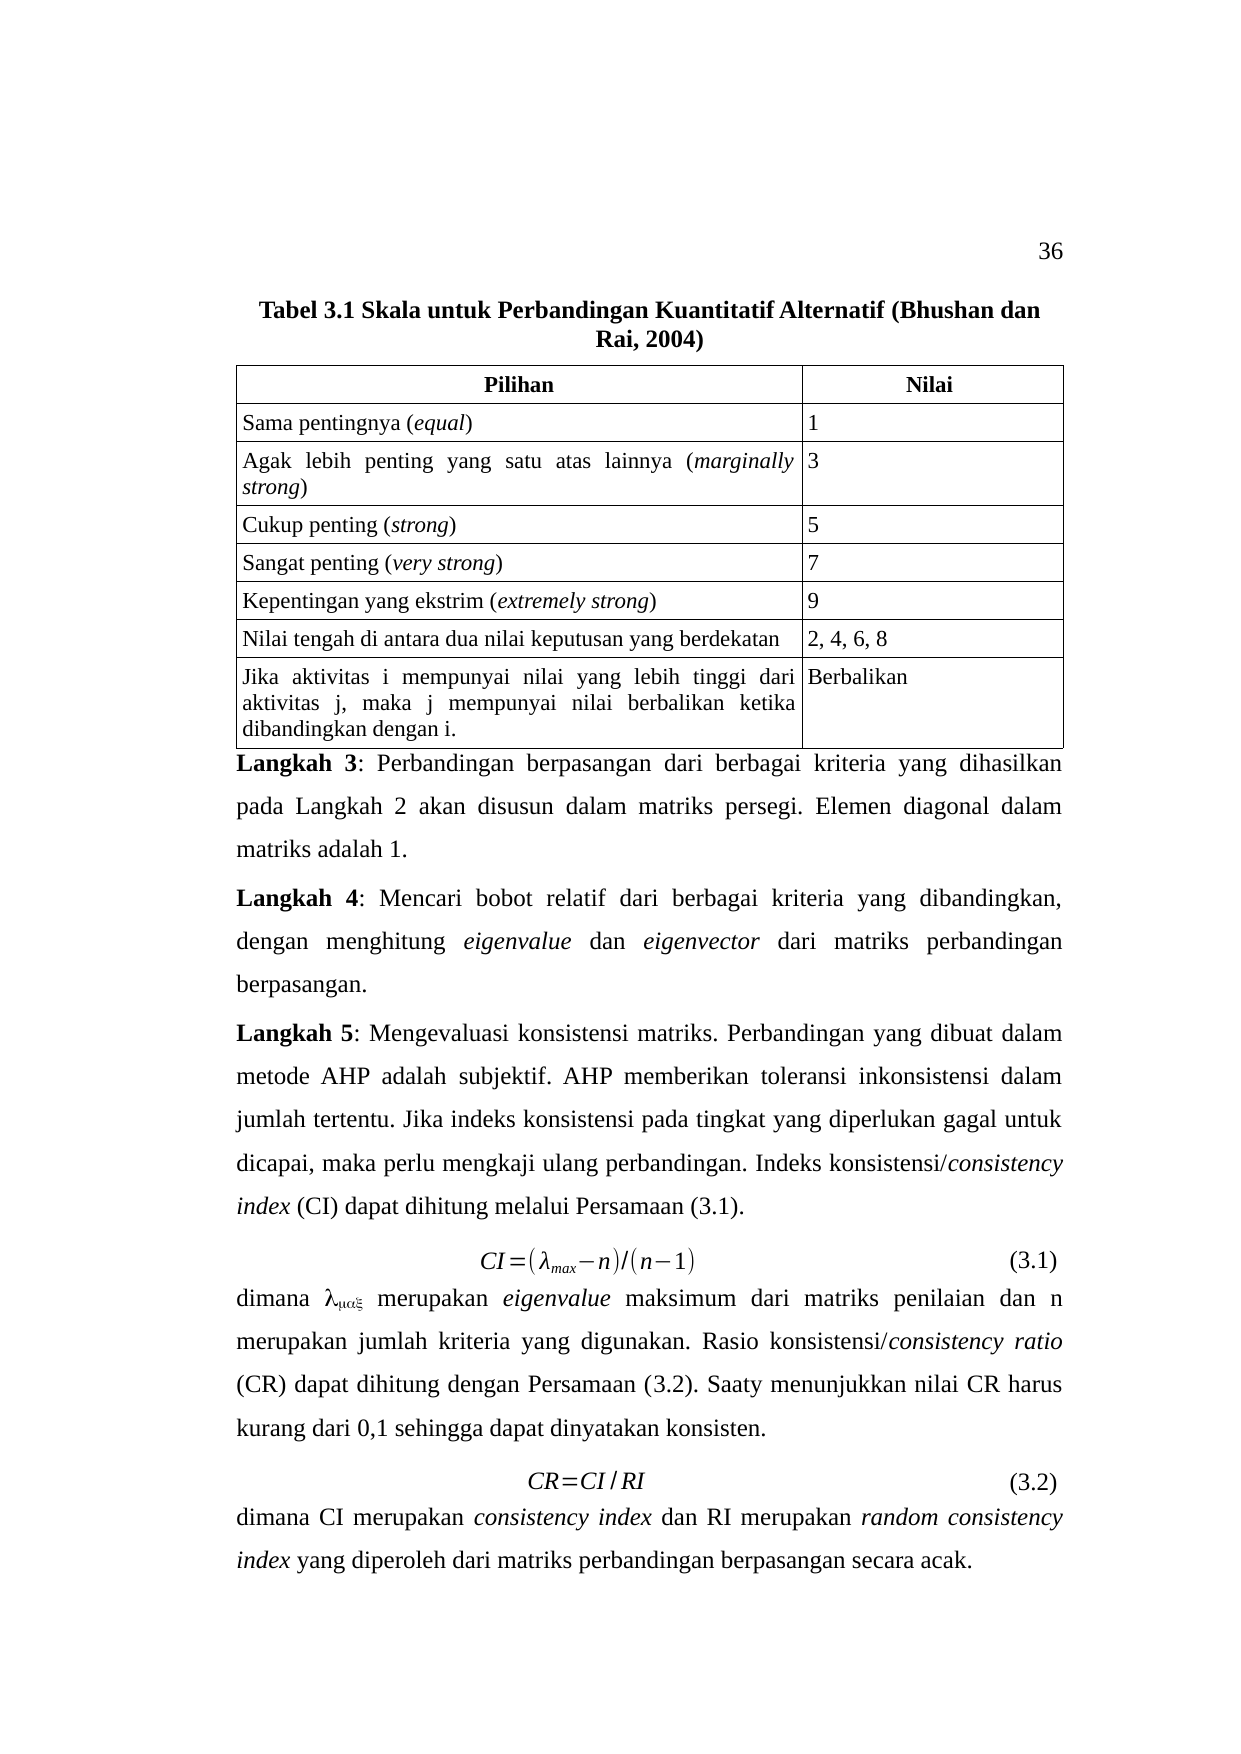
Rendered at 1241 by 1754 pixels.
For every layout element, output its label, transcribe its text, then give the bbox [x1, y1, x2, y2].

table_cell Agak lebih penting yang satu atas lainnya (marginally strong) [237, 442, 802, 505]
table_cell Sangat penting (very strong) [237, 544, 802, 581]
text dimana λmax merupakan eigenvalue maksimum dari matriks penilaian dan n merupakan jumlah kriteria yang digunakan. Rasio konsistensi/consistency ratio (CR) dapat dihitung dengan Persamaan (3.2). Saaty menunjukkan nilai CR harus kurang dari 0,1 sehingga dapat dinyatakan konsisten. [236, 1283, 1063, 1441]
table_cell Cukup penting (strong) [237, 506, 802, 543]
table_header Nilai [803, 366, 1063, 403]
table_header [236, 1462, 939, 1502]
table_cell Kepentingan yang ekstrim (extremely strong) [237, 582, 802, 619]
table_cell 5 [803, 506, 1063, 543]
table_header Pilihan [237, 366, 802, 403]
table_cell 9 [803, 582, 1063, 619]
table_cell 2, 4, 6, 8 [803, 620, 1063, 657]
table_cell 1 [803, 404, 1063, 441]
table_header (3.2) [939, 1462, 1063, 1502]
table_cell Nilai tengah di antara dua nilai keputusan yang berdekatan [237, 620, 802, 657]
table_cell 3 [803, 442, 1063, 505]
table_cell Jika aktivitas i mempunyai nilai yang lebih tinggi dari aktivitas j, maka j mempunyai nilai berbalikan ketika dibandingkan dengan i. [237, 658, 802, 747]
table_header (3.1) [939, 1240, 1063, 1283]
text Tabel 3.1 Skala untuk Perbandingan Kuantitatif Alternatif (Bhushan dan Rai, 2004) [236, 295, 1063, 353]
table_cell Berbalikan [803, 658, 1063, 747]
text Langkah 5: Mengevaluasi konsistensi matriks. Perbandingan yang dibuat dalam metode AHP adalah subjektif. AHP memberikan toleransi inkonsistensi dalam jumlah tertentu. Jika indeks konsistensi pada tingkat yang diperlukan gagal untuk dicapai, maka perlu mengkaji ulang perbandingan. Indeks konsistensi/consistency index (CI) dapat dihitung melalui Persamaan (3.1). [236, 1018, 1063, 1219]
table_cell 7 [803, 544, 1063, 581]
text Langkah 3: Perbandingan berpasangan dari berbagai kriteria yang dihasilkan pada Langkah 2 akan disusun dalam matriks persegi. Elemen diagonal dalam matriks adalah 1. [236, 749, 1063, 863]
table_header [236, 1240, 939, 1283]
text Langkah 4: Mencari bobot relatif dari berbagai kriteria yang dibandingkan, dengan menghitung eigenvalue dan eigenvector dari matriks perbandingan berpasangan. [236, 883, 1063, 998]
table_cell Sama pentingnya (equal) [237, 404, 802, 441]
text dimana CI merupakan consistency index dan RI merupakan random consistency index yang diperoleh dari matriks perbandingan berpasangan secara acak. [236, 1502, 1063, 1574]
